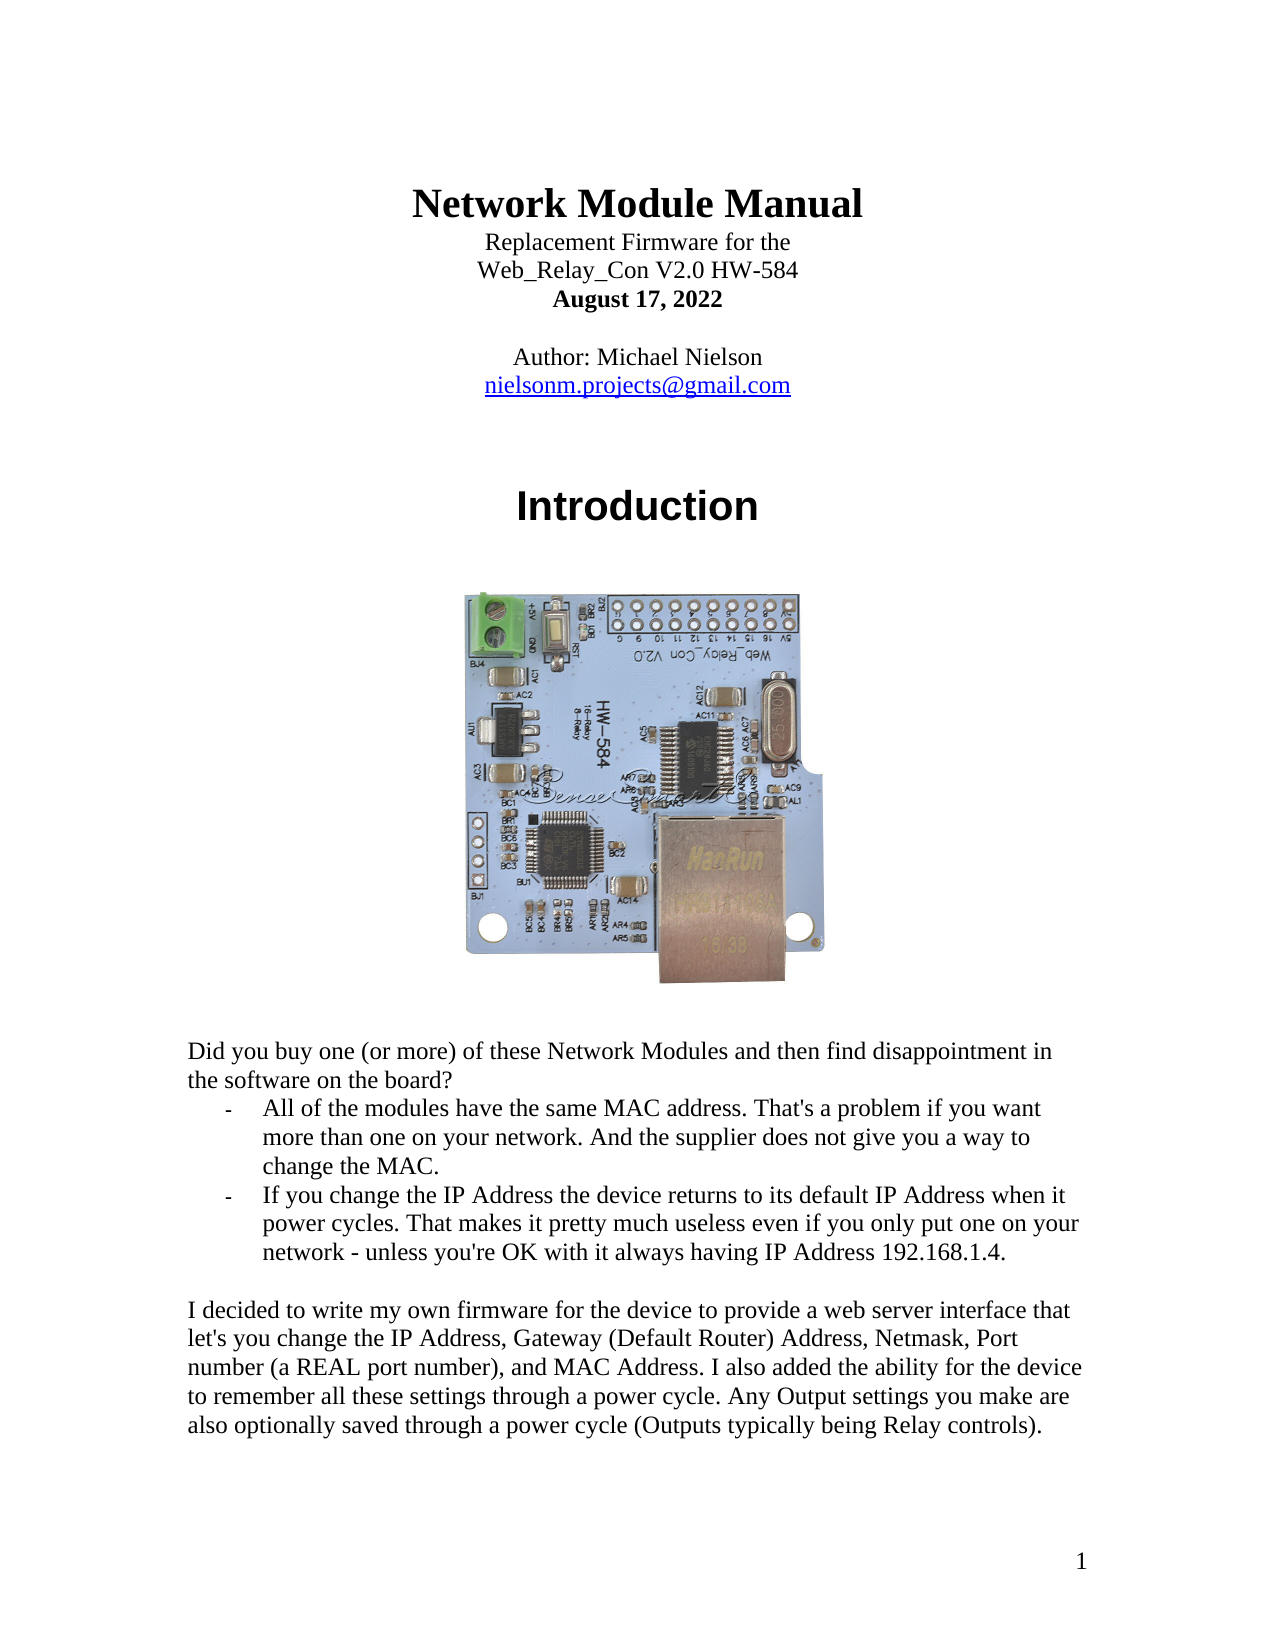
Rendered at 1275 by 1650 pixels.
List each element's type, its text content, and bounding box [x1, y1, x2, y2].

text Network Module Manual [187, 179, 1087, 227]
text Web_Relay_Con V2.0 HW-584 [187, 255, 1087, 284]
text August 17, 2022 [187, 284, 1087, 313]
text Did you buy one (or more) of these Network Modules and then find disappointment in the software on the board? [187, 1036, 1087, 1093]
text Author: Michael Nielson [187, 342, 1087, 370]
list All of the modules have the same MAC address. That's a problem if you want more than one on your network. And the supplier does not give you a way to change the MAC. [225, 1093, 1087, 1180]
text I decided to write my own firmware for the device to provide a web server interface that let's you change the IP Address, Gateway (Default Router) Address, Netmask, Port number (a REAL port number), and MAC Address. I also added the ability for the device to remember all these settings through a power cycle. Any Output settings you make are also optionally saved through a power cycle (Outputs typically being Relay controls). [187, 1295, 1087, 1438]
subtitle Introduction [187, 482, 1087, 529]
list If you change the IP Address the device returns to its default IP Address when it power cycles. That makes it pretty much useless even if you only put one on your network - unless you're OK with it always having IP Address 192.168.1.4. [225, 1180, 1087, 1266]
text nielsonm.projects@gmail.com [187, 370, 1087, 399]
text Replacement Firmware for the [187, 227, 1087, 255]
picture [387, 535, 888, 1036]
